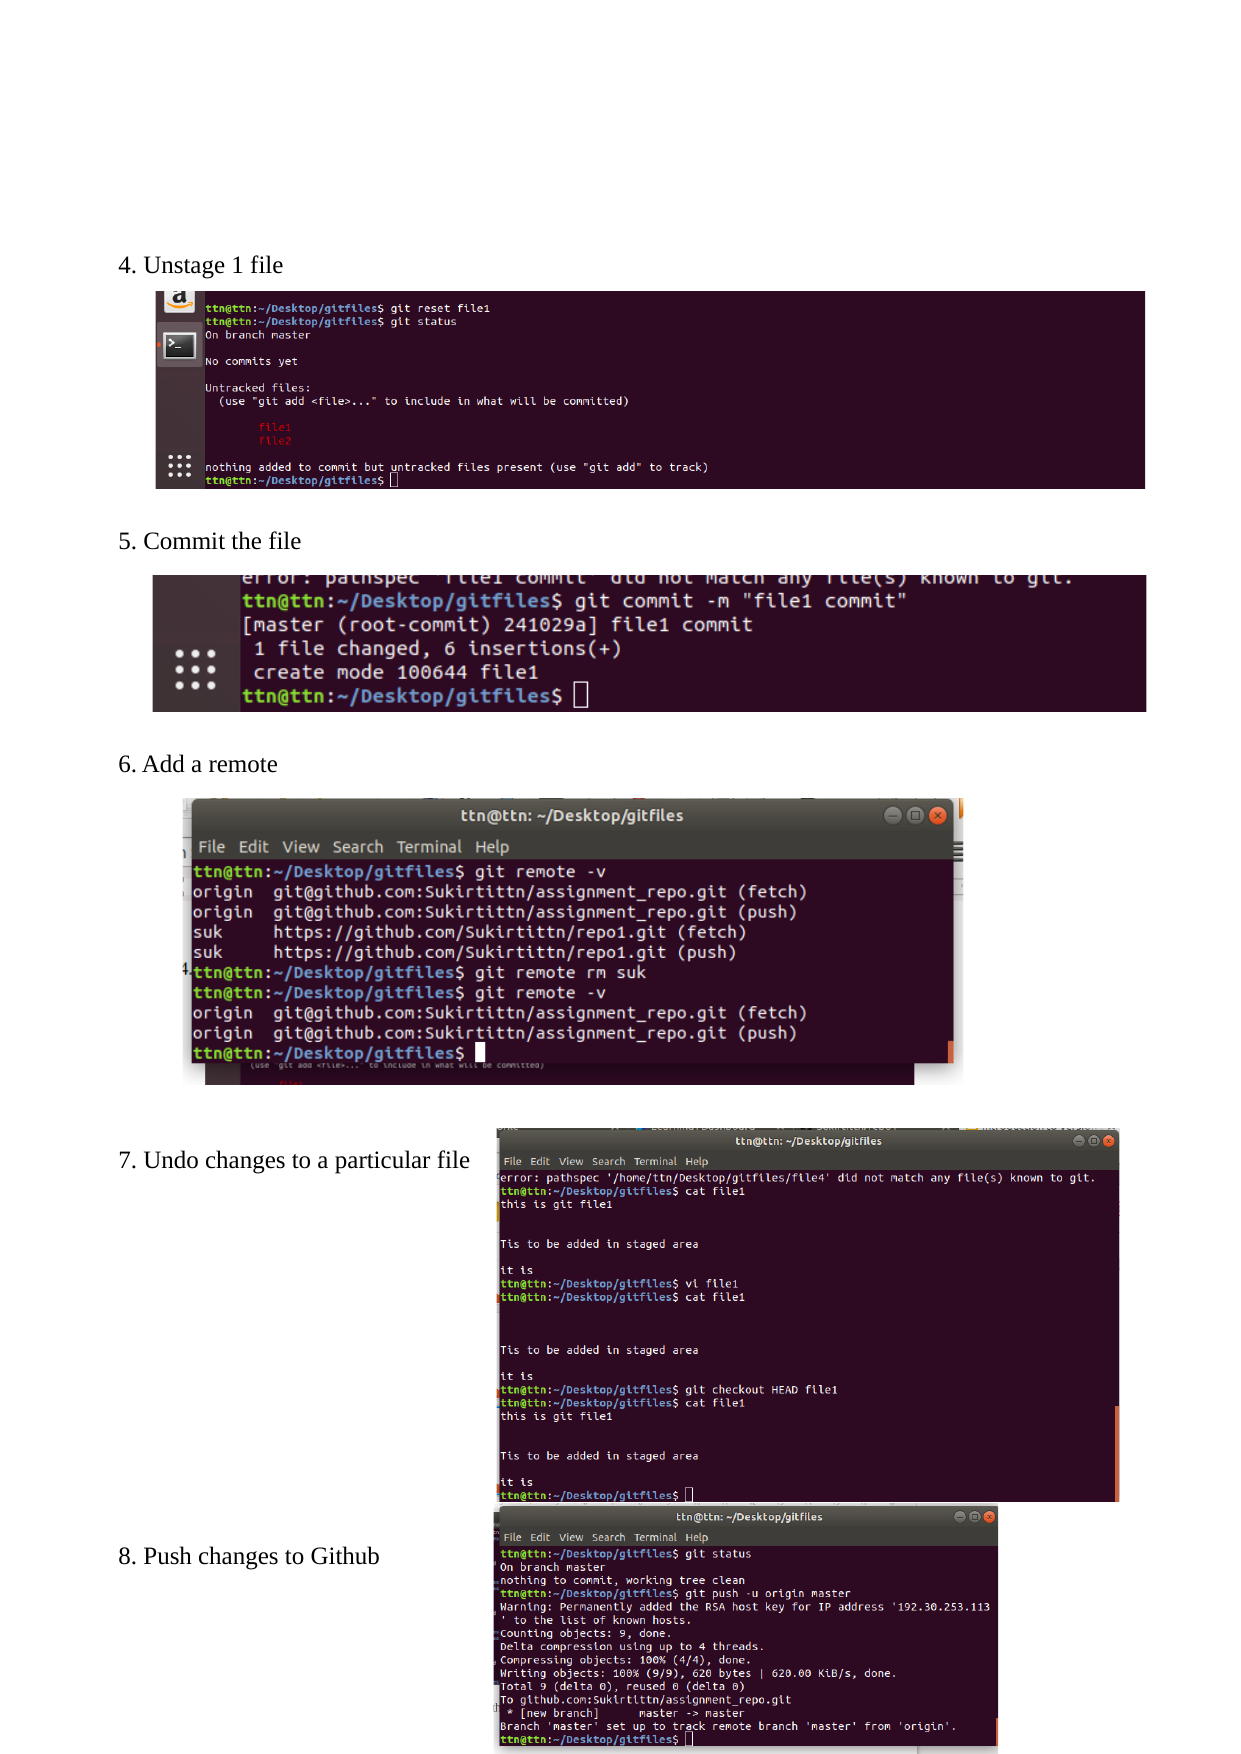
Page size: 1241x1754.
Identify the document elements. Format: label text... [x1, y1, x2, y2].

picture [496, 1128, 1120, 1502]
text 5. Commit the file [118, 526, 1122, 555]
text 4. Unstage 1 file [118, 250, 1122, 279]
text 6. Add a remote [118, 749, 1122, 777]
picture [493, 1503, 999, 1754]
text 7. Undo changes to a particular file [118, 1145, 496, 1174]
picture [155, 291, 1146, 487]
picture [182, 798, 964, 1085]
text 8. Push changes to Github [118, 1541, 493, 1570]
text [999, 1541, 1122, 1570]
